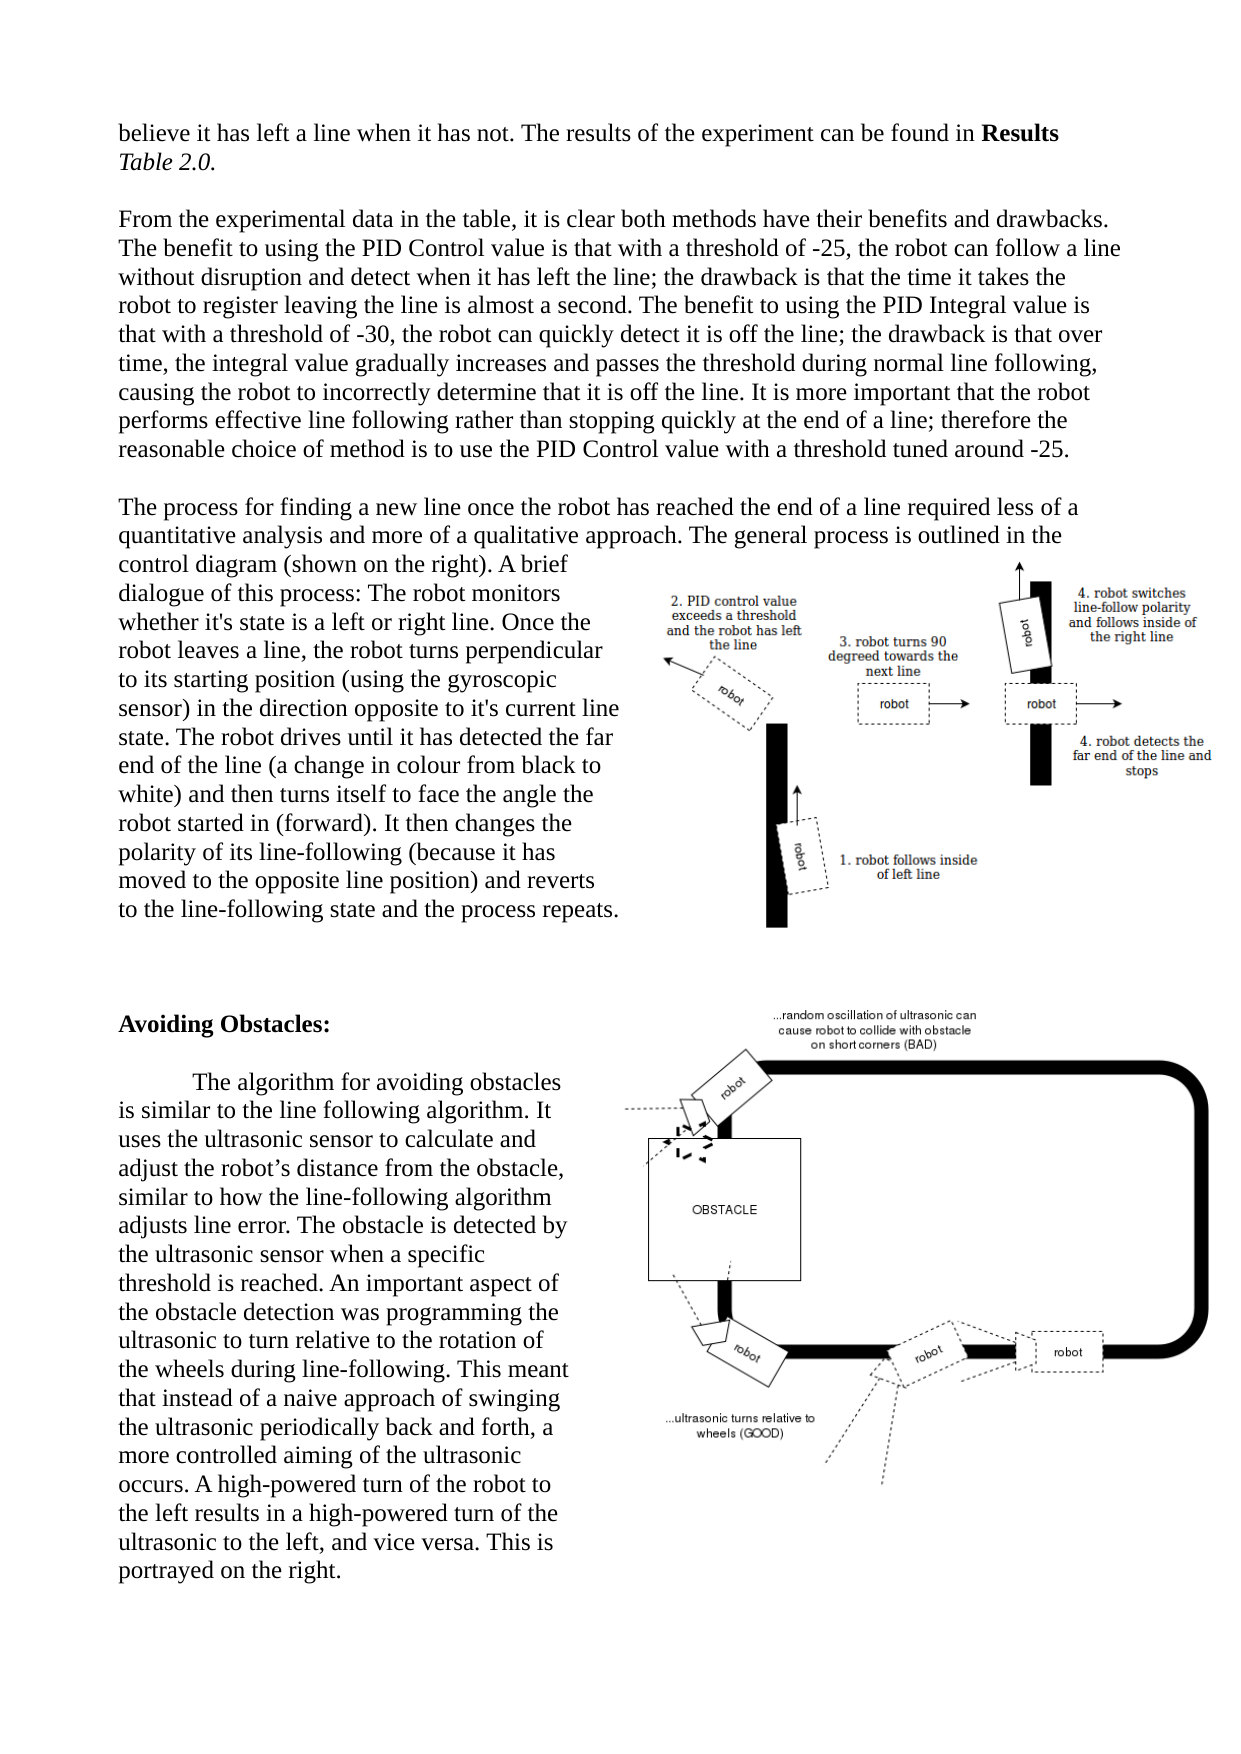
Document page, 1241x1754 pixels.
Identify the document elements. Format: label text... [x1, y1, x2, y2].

text The process for finding a new line once the robot has reached the end of a line required less of a quantitative analysis and more of a qualitative approach. The general process is outlined in the control diagram (shown on the right). A brief dialogue of this process: The robot monitors whether it's state is a left or right line. Once the robot leaves a line, the robot turns perpendicular to its starting position (using the gyroscopic sensor) in the direction opposite to it's current line state. The robot drives until it has detected the far end of the line (a change in colour from black to white) and then turns itself to face the angle the robot started in (forward). It then changes the polarity of its line-following (because it has moved to the opposite line position) and reverts to the line-following state and the process repeats. [118, 492, 1122, 923]
text believe it has left a line when it has not. The results of the experiment can be found in Results Table 2.0. [118, 118, 1122, 176]
text Avoiding Obstacles: [118, 1009, 573, 1038]
text From the experimental data in the table, it is clear both methods have their benefits and drawbacks. The benefit to using the PID Control value is that with a threshold of -25, the robot can follow a line without disruption and detect when it has left the line; the drawback is that the time it takes the robot to register leaving the line is almost a second. The benefit to using the PID Integral value is that with a threshold of -30, the robot can quickly detect it is off the line; the drawback is that over time, the integral value gradually increases and passes the threshold during normal line following, causing the robot to incorrectly determine that it is off the line. It is more important that the robot performs effective line following rather than stopping quickly at the end of a line; therefore the reasonable choice of method is to use the PID Control value with a threshold tuned around -25. [118, 204, 1122, 463]
text The algorithm for avoiding obstacles is similar to the line following algorithm. It uses the ultrasonic sensor to calculate and adjust the robot’s distance from the obstacle, similar to how the line-following algorithm adjusts line error. The obstacle is detected by the ultrasonic sensor when a specific threshold is reached. An important aspect of the obstacle detection was programming the ultrasonic to turn relative to the rotation of the wheels during line-following. This meant that instead of a naive approach of swinging the ultrasonic periodically back and forth, a more controlled aiming of the ultrasonic occurs. A high-powered turn of the robot to the left results in a high-powered turn of the ultrasonic to the left, and vice versa. This is portrayed on the right. [118, 1067, 1122, 1584]
